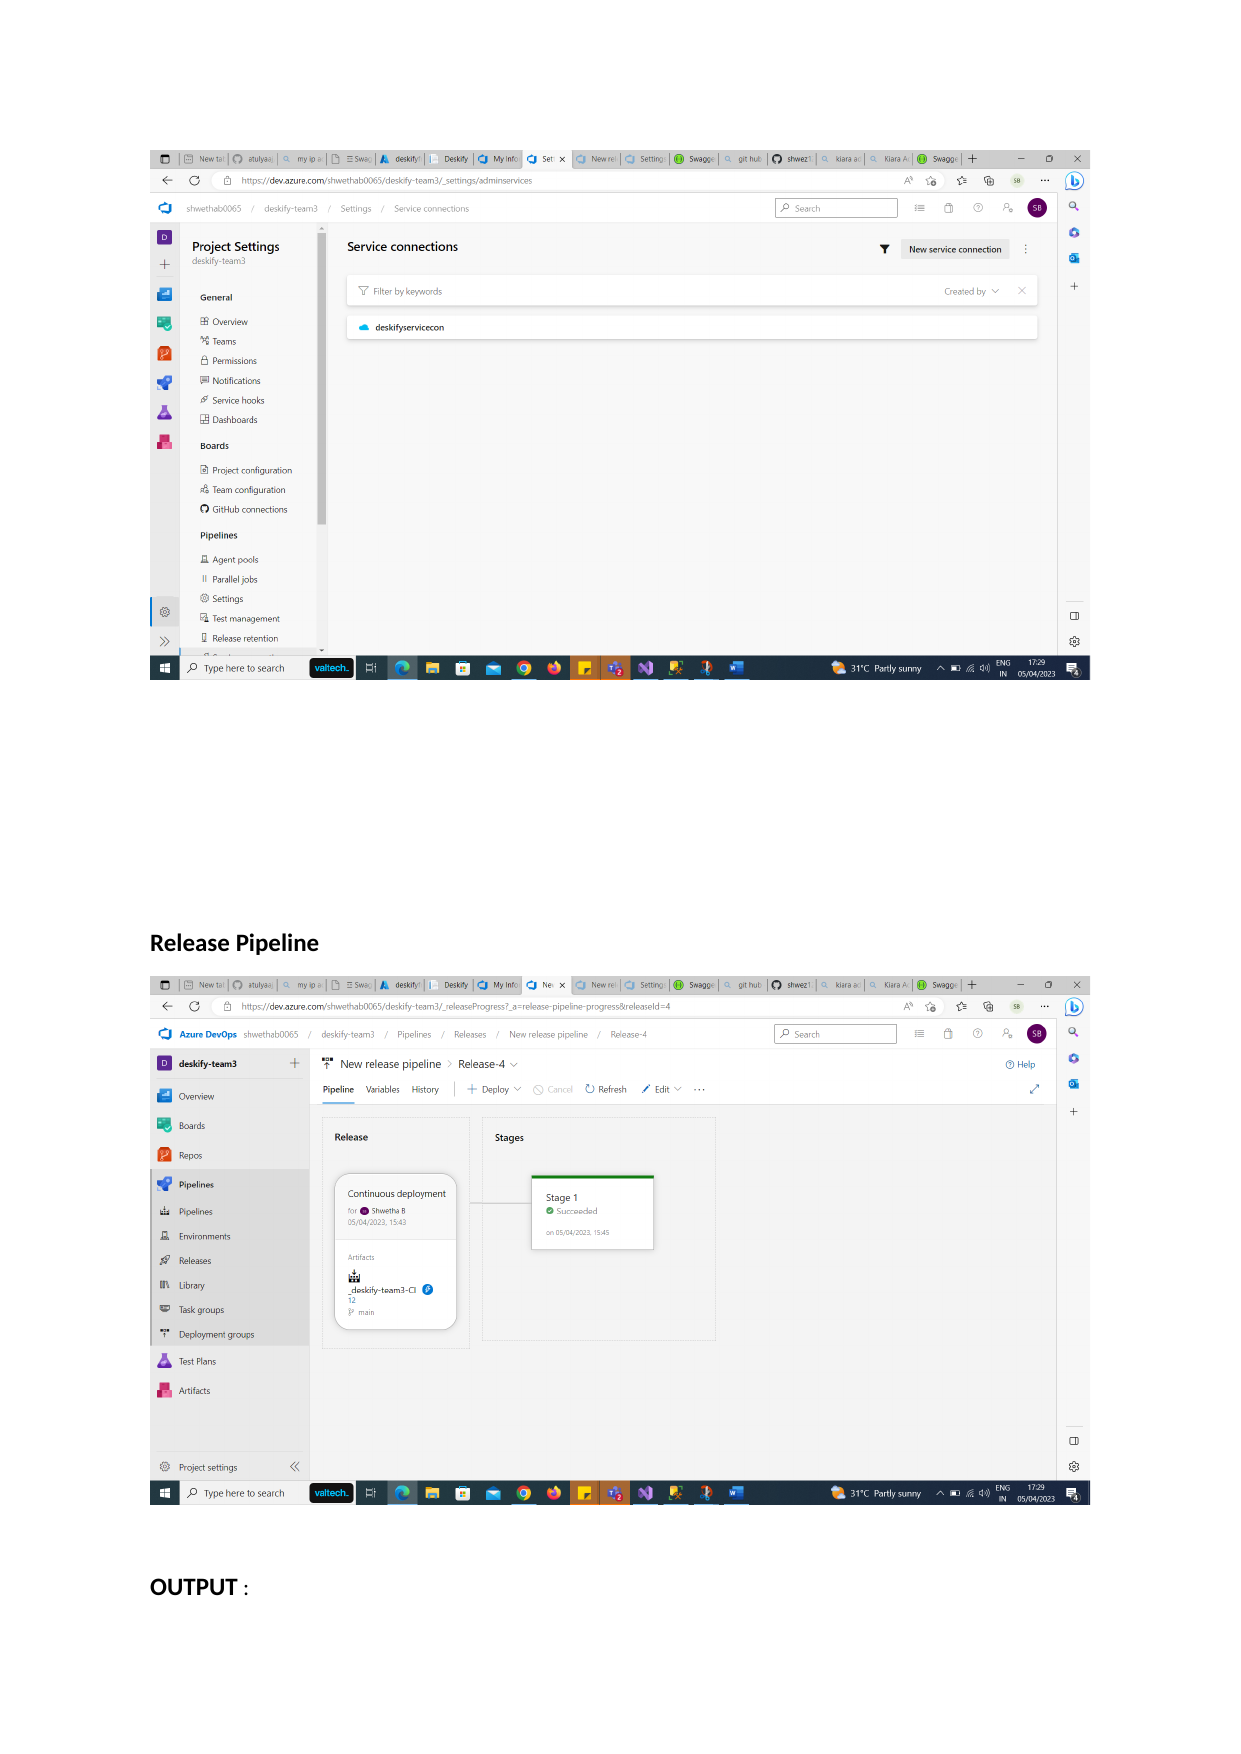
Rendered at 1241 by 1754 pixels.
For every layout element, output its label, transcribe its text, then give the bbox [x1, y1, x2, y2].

text Release Pipeline [150, 927, 1090, 958]
text OUTPUT : [150, 1572, 1090, 1602]
